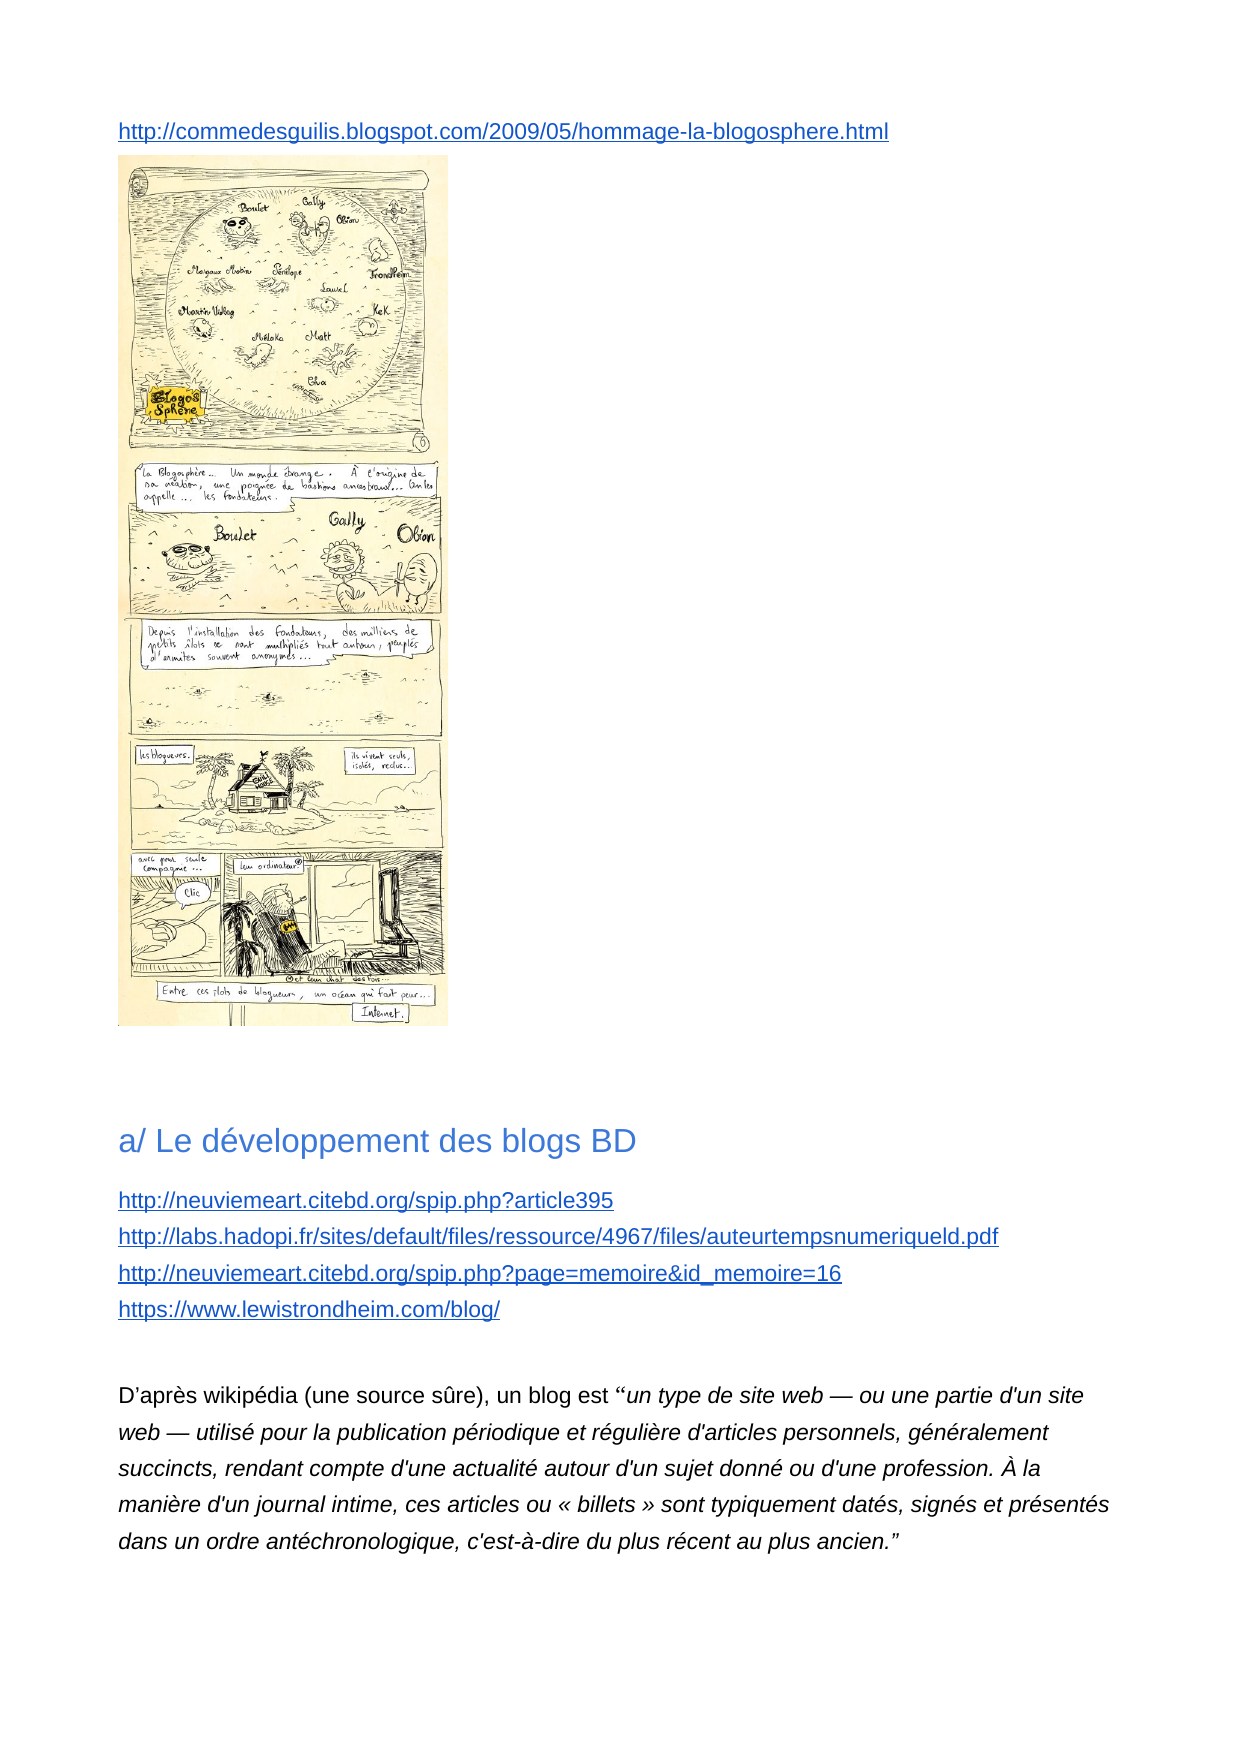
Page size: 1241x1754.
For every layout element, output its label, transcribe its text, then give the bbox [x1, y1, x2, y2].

text http://commedesguilis.blogspot.com/2009/05/hommage-la-blogosphere.html [118, 118, 1122, 1025]
text http://labs.hadopi.fr/sites/default/files/ressource/4967/files/auteurtempsnumeriqueld.pdf [118, 1223, 1122, 1249]
picture [118, 155, 449, 1026]
text https://www.lewistrondheim.com/blog/ [118, 1296, 1122, 1322]
text D’après wikipédia (une source sûre), un blog est “un type de site web — ou une partie d'un site web — utilisé pour la publication périodique et régulière d'articles personnels, généralement succincts, rendant compte d'une actualité autour d'un sujet donné ou d'une profession. À la manière d'un journal intime, ces articles ou « billets » sont typiquement datés, signés et présentés dans un ordre antéchronologique, c'est-à-dire du plus récent au plus ancien.” [118, 1380, 1122, 1554]
text http://neuviemeart.citebd.org/spip.php?article395 [118, 1187, 1122, 1213]
subtitle a/ Le développement des blogs BD [118, 1121, 1122, 1160]
text http://neuviemeart.citebd.org/spip.php?page=memoire&id_memoire=16 [118, 1259, 1122, 1286]
